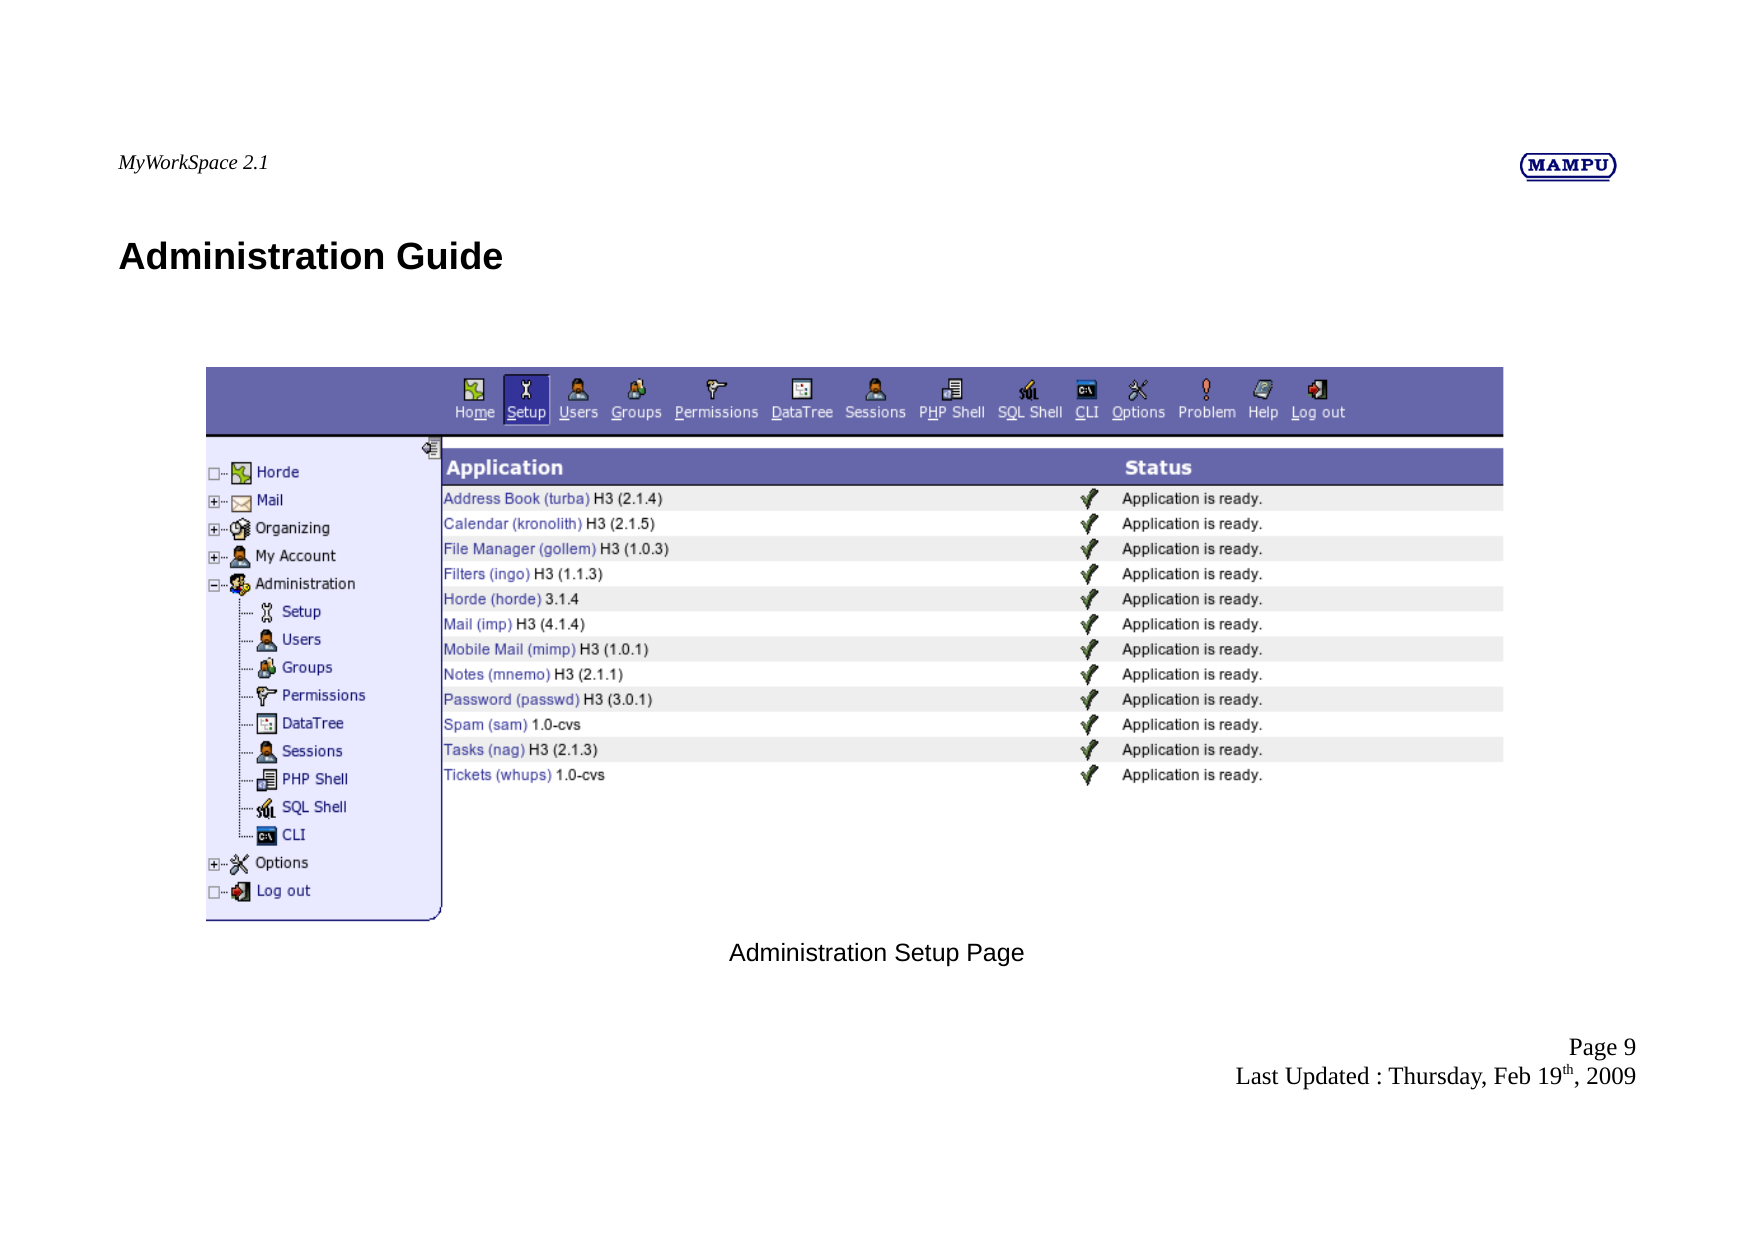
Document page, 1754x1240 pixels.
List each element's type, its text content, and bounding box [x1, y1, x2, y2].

text Administration Setup Page [118, 389, 1636, 966]
picture [206, 367, 1504, 924]
subtitle Administration Guide [118, 234, 1636, 278]
picture [1517, 150, 1622, 183]
